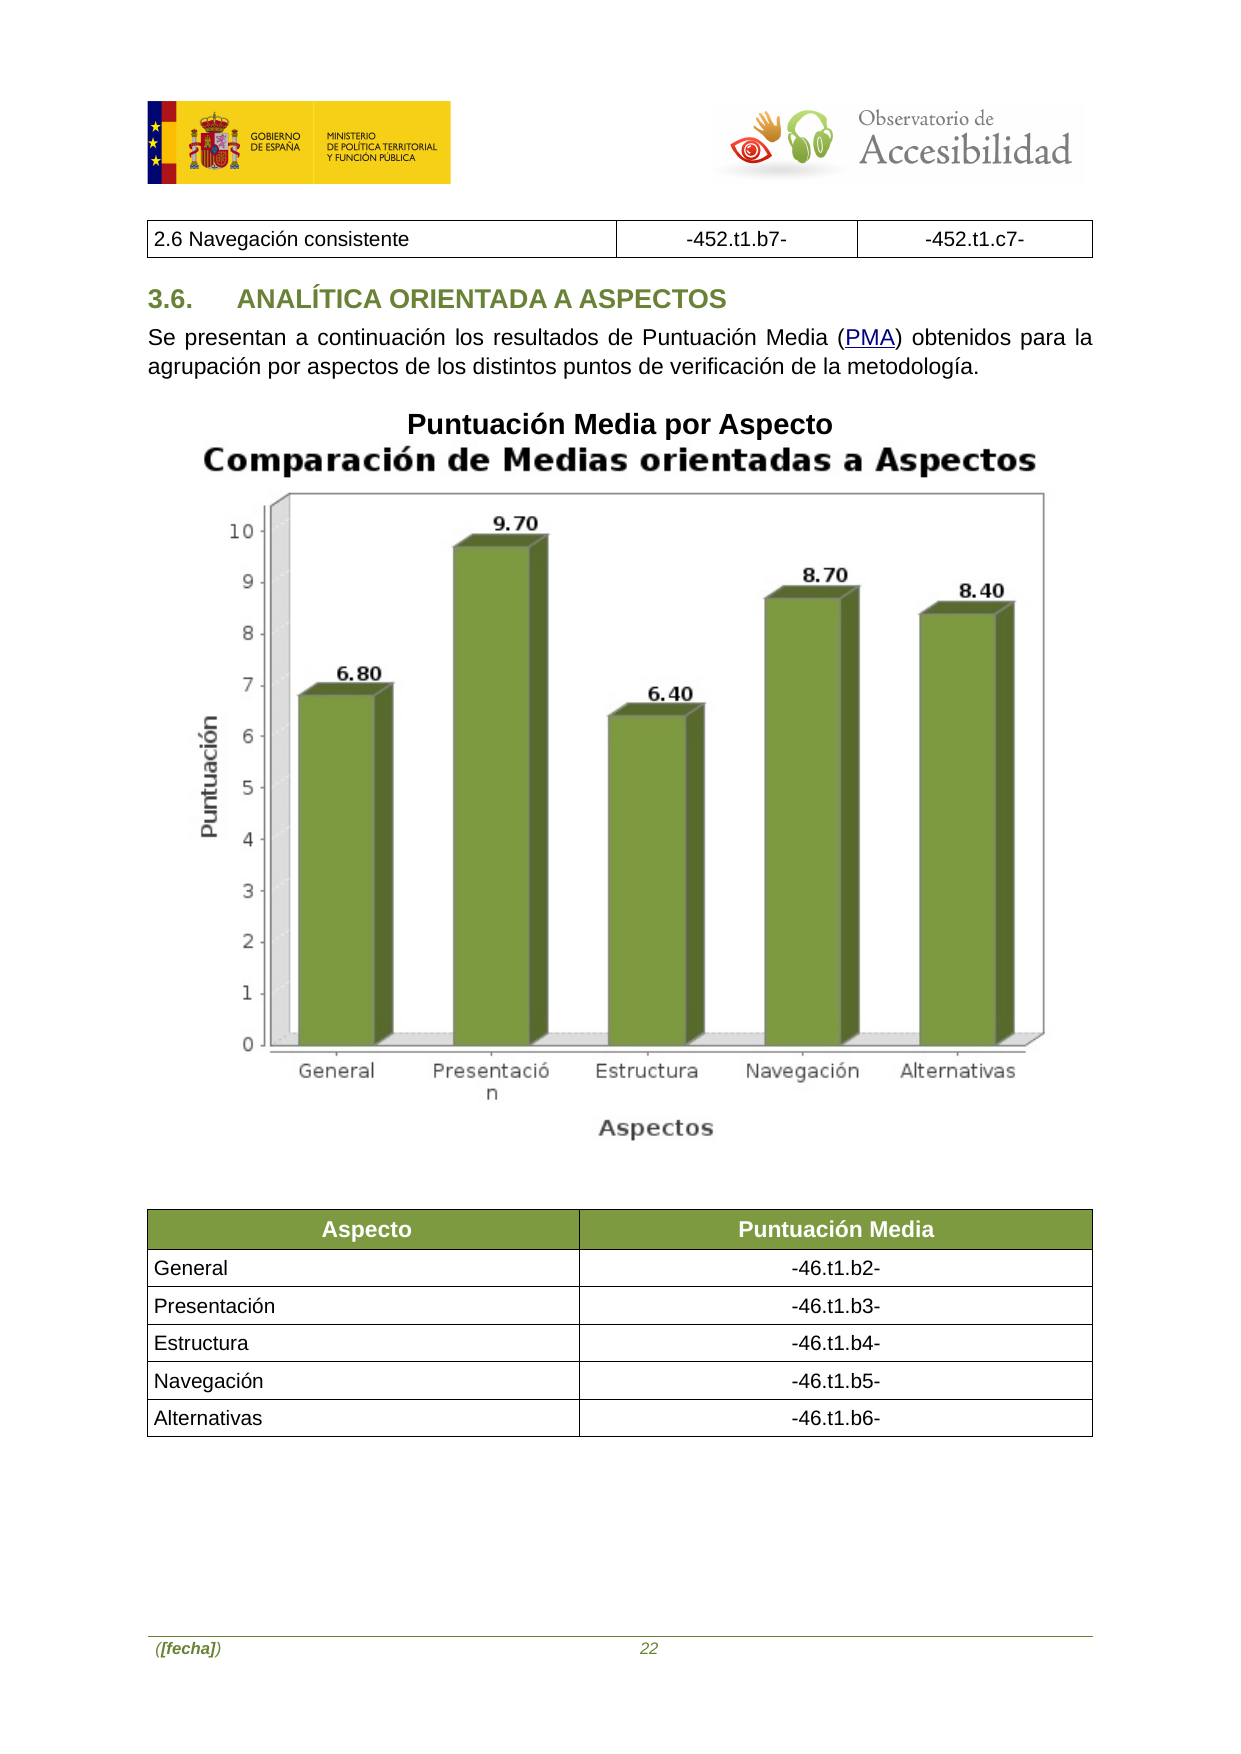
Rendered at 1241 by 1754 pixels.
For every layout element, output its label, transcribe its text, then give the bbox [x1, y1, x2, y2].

table_cell -452.t1.c7- [858, 221, 1092, 257]
table_cell -46.t1.b5- [580, 1362, 1092, 1399]
table_cell -46.t1.b3- [580, 1287, 1092, 1324]
table_header Puntuación Media [580, 1210, 1092, 1249]
table_cell Navegación [148, 1362, 579, 1399]
table_header Aspecto [148, 1210, 579, 1249]
table_cell 2.6 Navegación consistente [148, 221, 616, 257]
table_cell -46.t1.b2- [580, 1250, 1092, 1286]
picture [147, 101, 451, 184]
picture [710, 101, 1086, 184]
table_cell Estructura [148, 1325, 579, 1361]
text Puntuación Media por Aspecto [148, 407, 1092, 440]
table_cell General [148, 1250, 579, 1286]
table_cell Alternativas [148, 1400, 579, 1436]
table_cell -452.t1.b7- [617, 221, 857, 257]
text Se presentan a continuación los resultados de Puntuación Media (PMA) obtenidos para la agrupación por aspectos de los distintos puntos de verificación de la metodología. [148, 324, 1092, 379]
table_cell -46.t1.b4- [580, 1325, 1092, 1361]
subtitle Analítica orientada a aspectos [148, 283, 1092, 314]
table_cell -46.t1.b6- [580, 1400, 1092, 1436]
table_cell Presentación [148, 1287, 579, 1324]
picture [178, 440, 1062, 1150]
